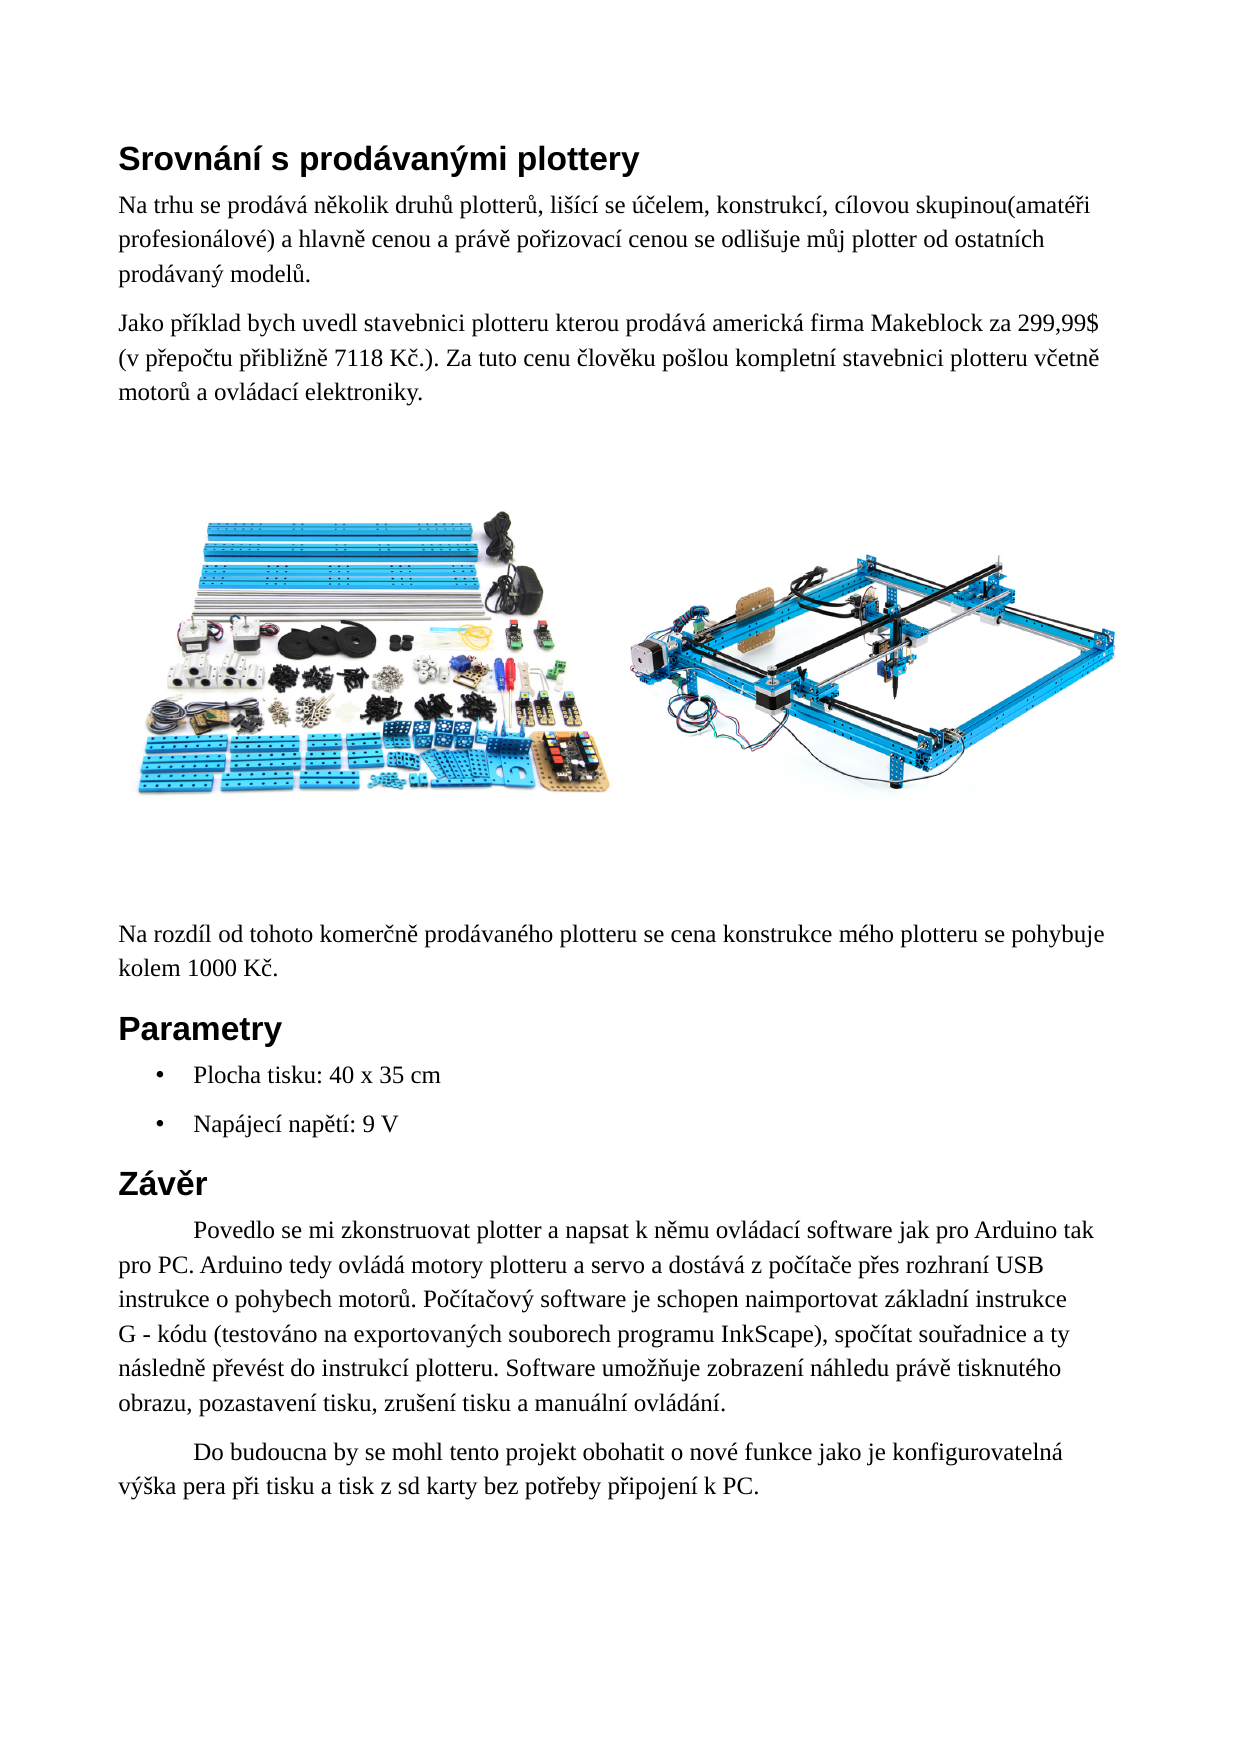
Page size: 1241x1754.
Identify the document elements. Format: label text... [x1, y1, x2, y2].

text Jako příklad bych uvedl stavebnici plotteru kterou prodává americká firma Makeblock za 299,99$ (v přepočtu přibližně 7118 Kč.). Za tuto cenu člověku pošlou kompletní stavebnici plotteru včetně motorů a ovládací elektroniky. [118, 308, 1122, 406]
text Na rozdíl od tohoto komerčně prodávaného plotteru se cena konstrukce mého plotteru se pohybuje kolem 1000 Kč. [118, 914, 1122, 982]
subtitle Parametry [118, 1009, 1122, 1047]
subtitle Závěr [118, 1164, 1122, 1203]
text Do budoucna by se mohl tento projekt obohatit o nové funkce jako je konfigurovatelná výška pera při tisku a tisk z sd karty bez potřeby připojení k PC. [118, 1437, 1122, 1500]
subtitle Srovnání s prodávanými plottery [118, 139, 1122, 178]
list Plocha tisku: 40 x 35 cm [156, 1060, 1122, 1088]
text Na trhu se prodává několik druhů plotterů, lišící se účelem, konstrukcí, cílovou skupinou(amatéři profesionálové) a hlavně cenou a právě pořizovací cenou se odlišuje můj plotter od ostatních prodávaný modelů. [118, 190, 1122, 288]
list Napájecí napětí: 9 V [156, 1109, 1122, 1138]
picture [118, 411, 1123, 914]
text Povedlo se mi zkonstruovat plotter a napsat k němu ovládací software jak pro Arduino tak pro PC. Arduino tedy ovládá motory plotteru a servo a dostává z počítače přes rozhraní USB instrukce o pohybech motorů. Počítačový software je schopen naimportovat základní instrukce G - kódu (testováno na exportovaných souborech programu InkScape), spočítat souřadnice a ty následně převést do instrukcí plotteru. Software umožňuje zobrazení náhledu právě tisknutého obrazu, pozastavení tisku, zrušení tisku a manuální ovládání. [118, 1215, 1122, 1416]
